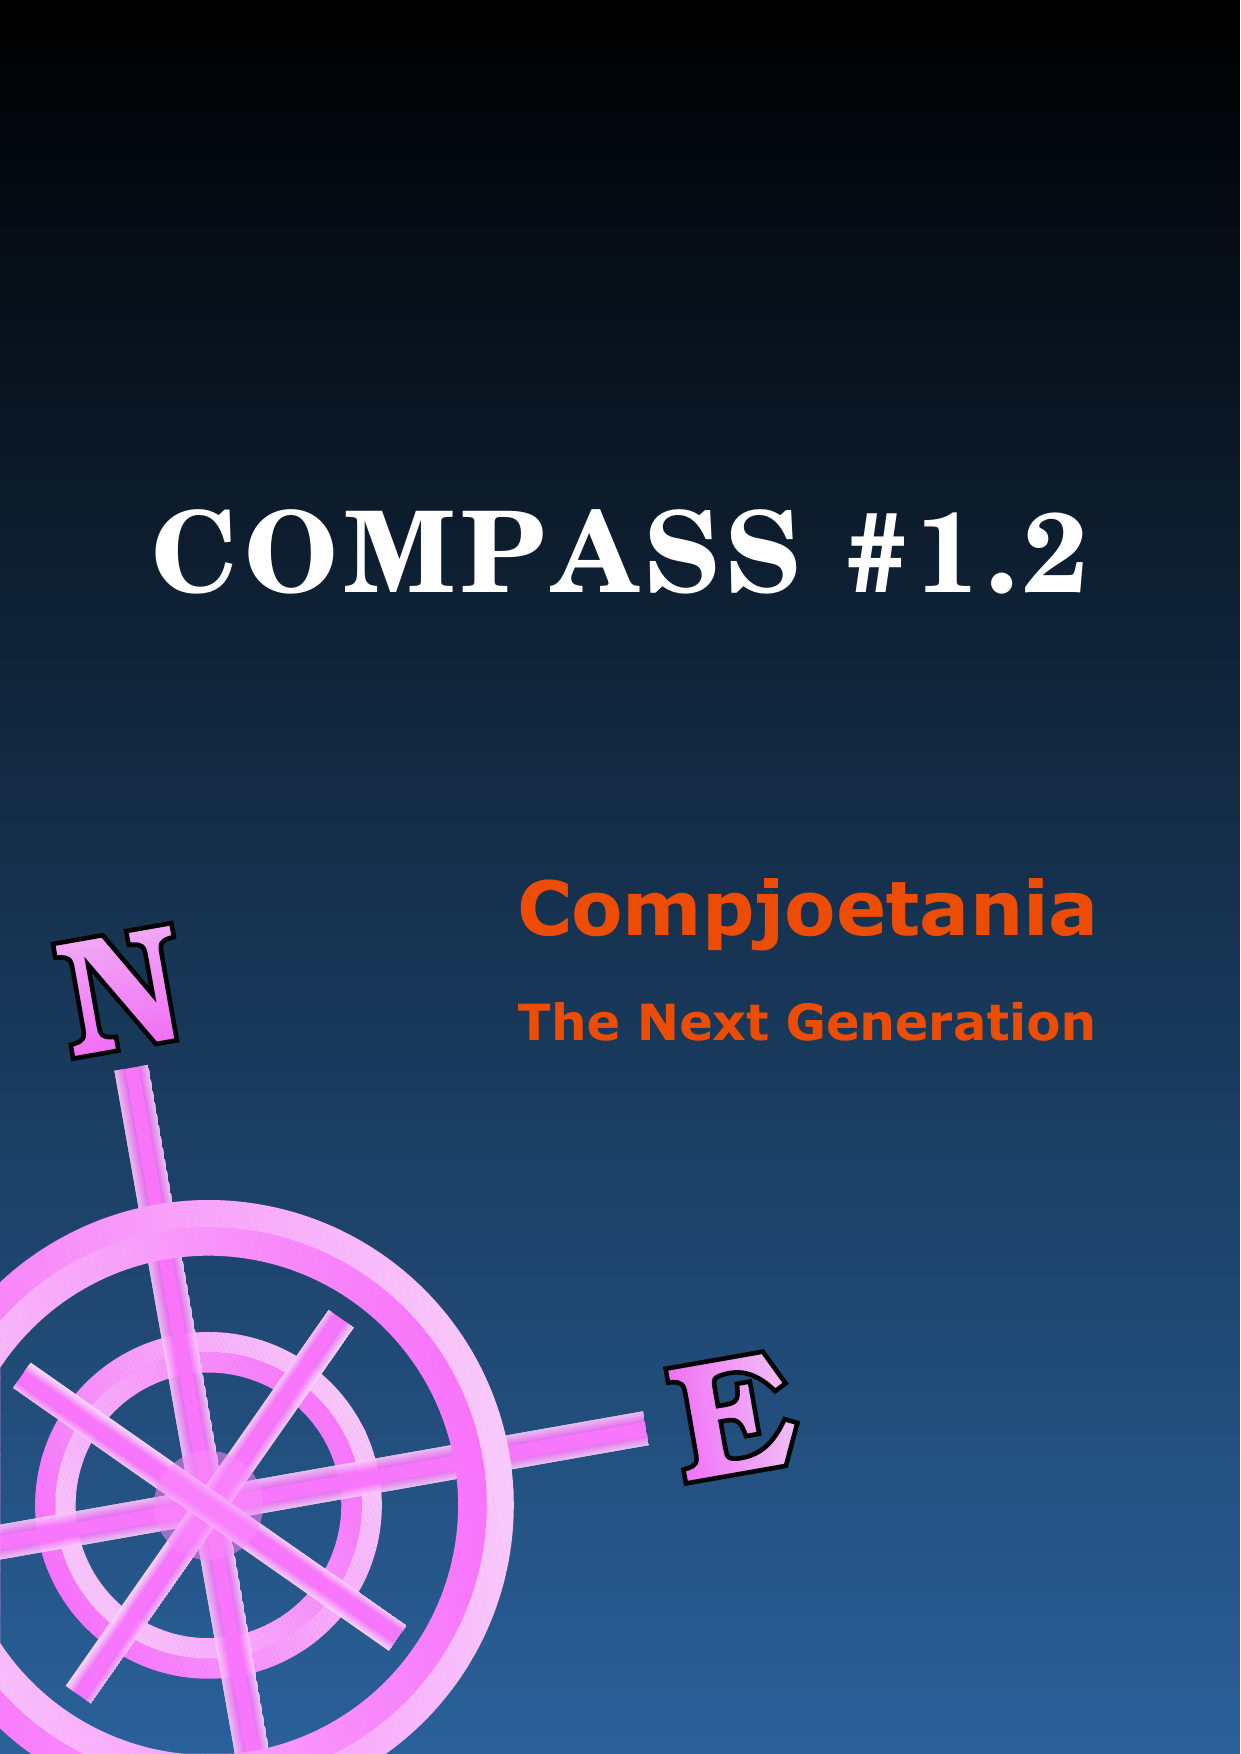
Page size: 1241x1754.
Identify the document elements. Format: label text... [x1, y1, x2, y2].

text Compjoetania The Next Generation [148, 860, 1240, 1056]
text [224, 1537, 242, 1633]
subtitle [148, 927, 171, 956]
subtitle COMPASS #1.2 [0, 460, 1240, 634]
text [242, 1472, 336, 1489]
text [202, 1542, 222, 1637]
text [175, 1378, 193, 1475]
text [77, 1499, 173, 1519]
text [242, 1492, 340, 1512]
text [81, 1520, 181, 1539]
text [195, 1374, 215, 1473]
